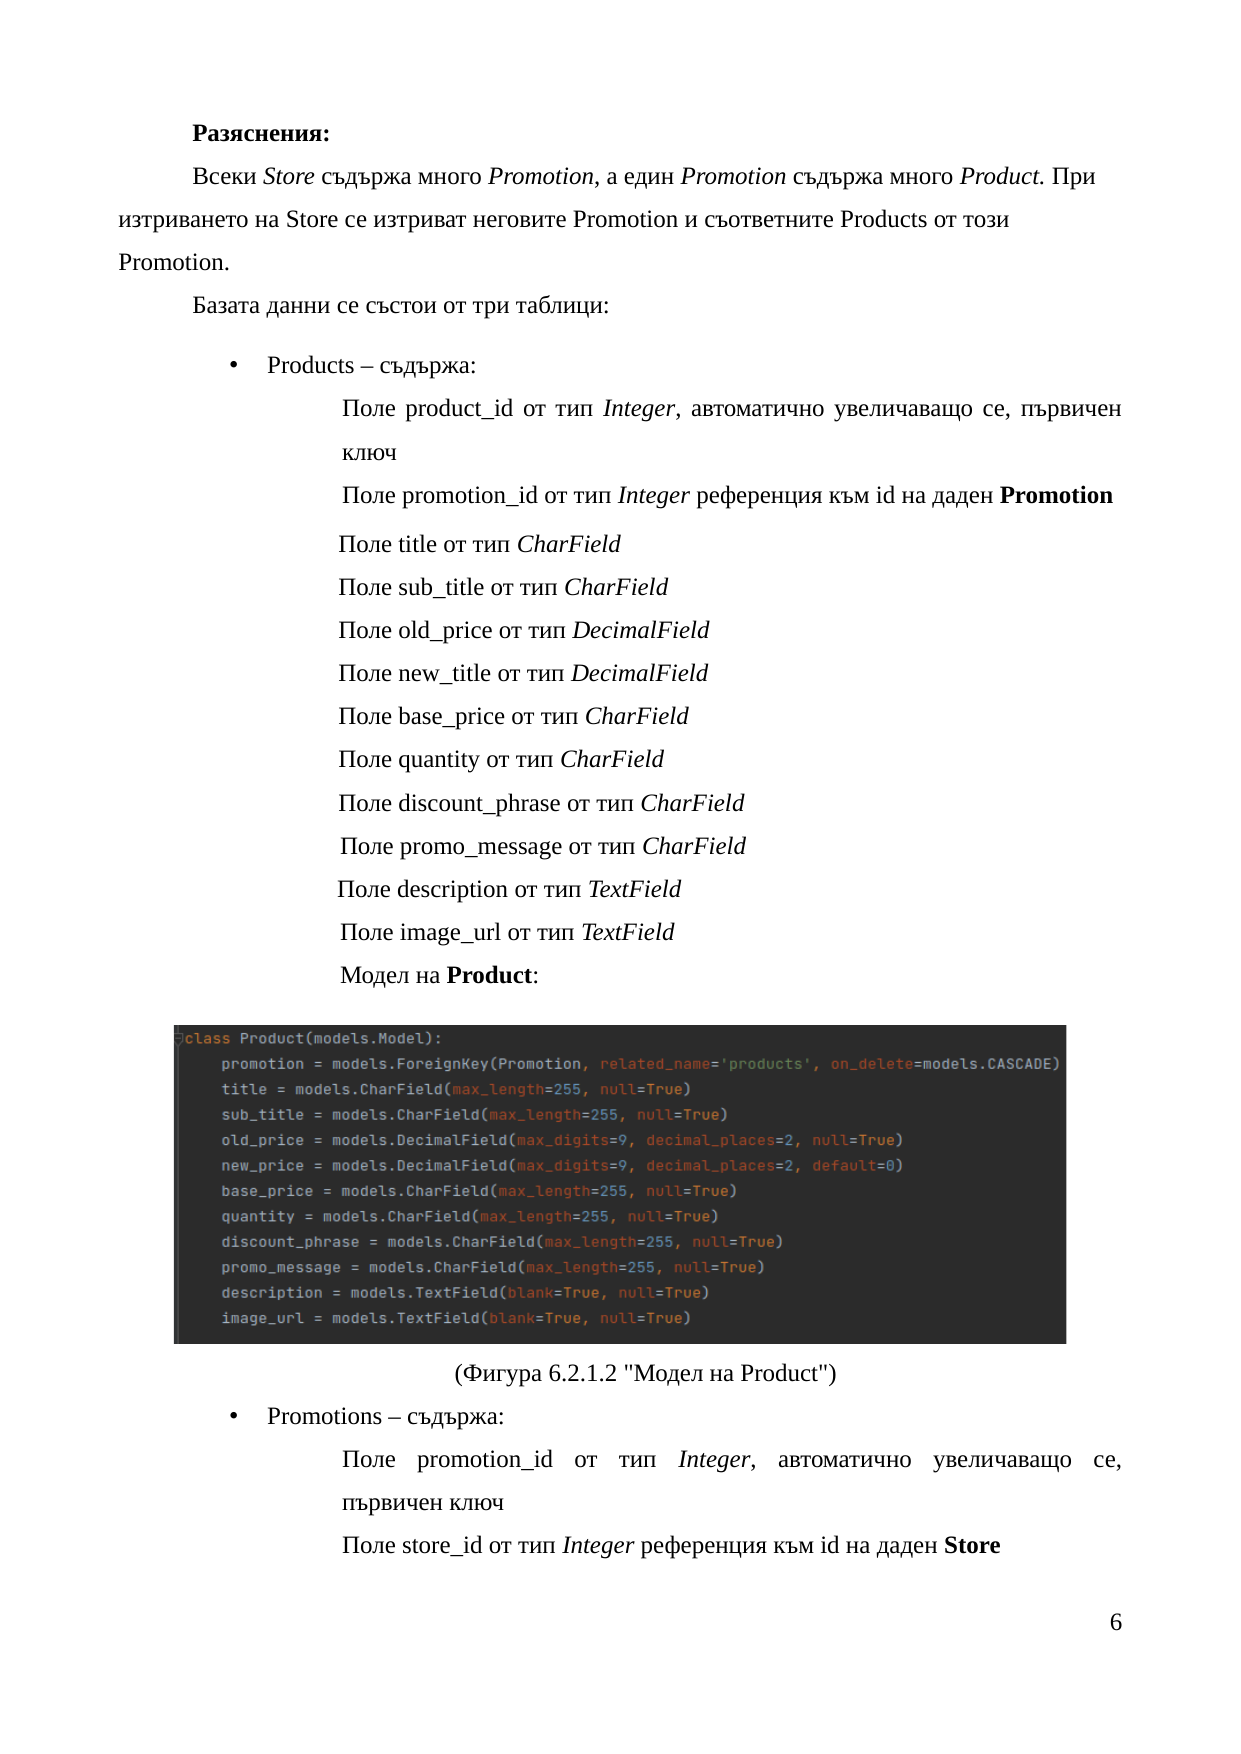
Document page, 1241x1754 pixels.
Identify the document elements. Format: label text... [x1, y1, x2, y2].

list Поле quantity от тип CharField [338, 744, 1122, 773]
list Поле title от тип CharField [338, 529, 1122, 558]
list Поле base_price от тип CharField [338, 701, 1122, 730]
list Базата данни се състои от три таблици: [118, 291, 1122, 319]
list Поле promotion_id от тип Integer, автоматично увеличаващо се, първичен ключ [304, 1444, 1122, 1516]
list (Фигура 6.2.1.2 "Модел на Product") [417, 1026, 1122, 1387]
list Поле promo_message от тип CharField [118, 831, 1122, 859]
list Поле old_price от тип DecimalField [338, 615, 1122, 644]
picture [173, 1025, 1067, 1344]
list Модел на Product: [229, 960, 1122, 989]
list Всеки Store съдържа много Promotion, а един Promotion съдържа много Product. При изтриването на Store се изтриват неговите Promotion и съответните Products от този Promotion. [118, 161, 1122, 276]
list Поле product_id от тип Integer, автоматично увеличаващо се, първичен ключ [304, 393, 1122, 465]
list Поле store_id от тип Integer референция към id на даден Store [304, 1531, 1122, 1559]
list Поле discount_phrase от тип CharField [338, 788, 1122, 816]
list Поле promotion_id от тип Integer референция към id на даден Promotion [304, 480, 1122, 508]
list Разяснения: [118, 118, 1122, 147]
list Поле sub_title от тип CharField [338, 572, 1122, 601]
list Поле new_title от тип DecimalField [338, 658, 1122, 687]
list Поле image_url от тип TextField [118, 917, 1122, 946]
list Поле description от тип TextField [118, 874, 1122, 903]
list Products – съдържа: [229, 350, 1122, 379]
list Promotions – съдържа: [229, 1401, 1122, 1430]
